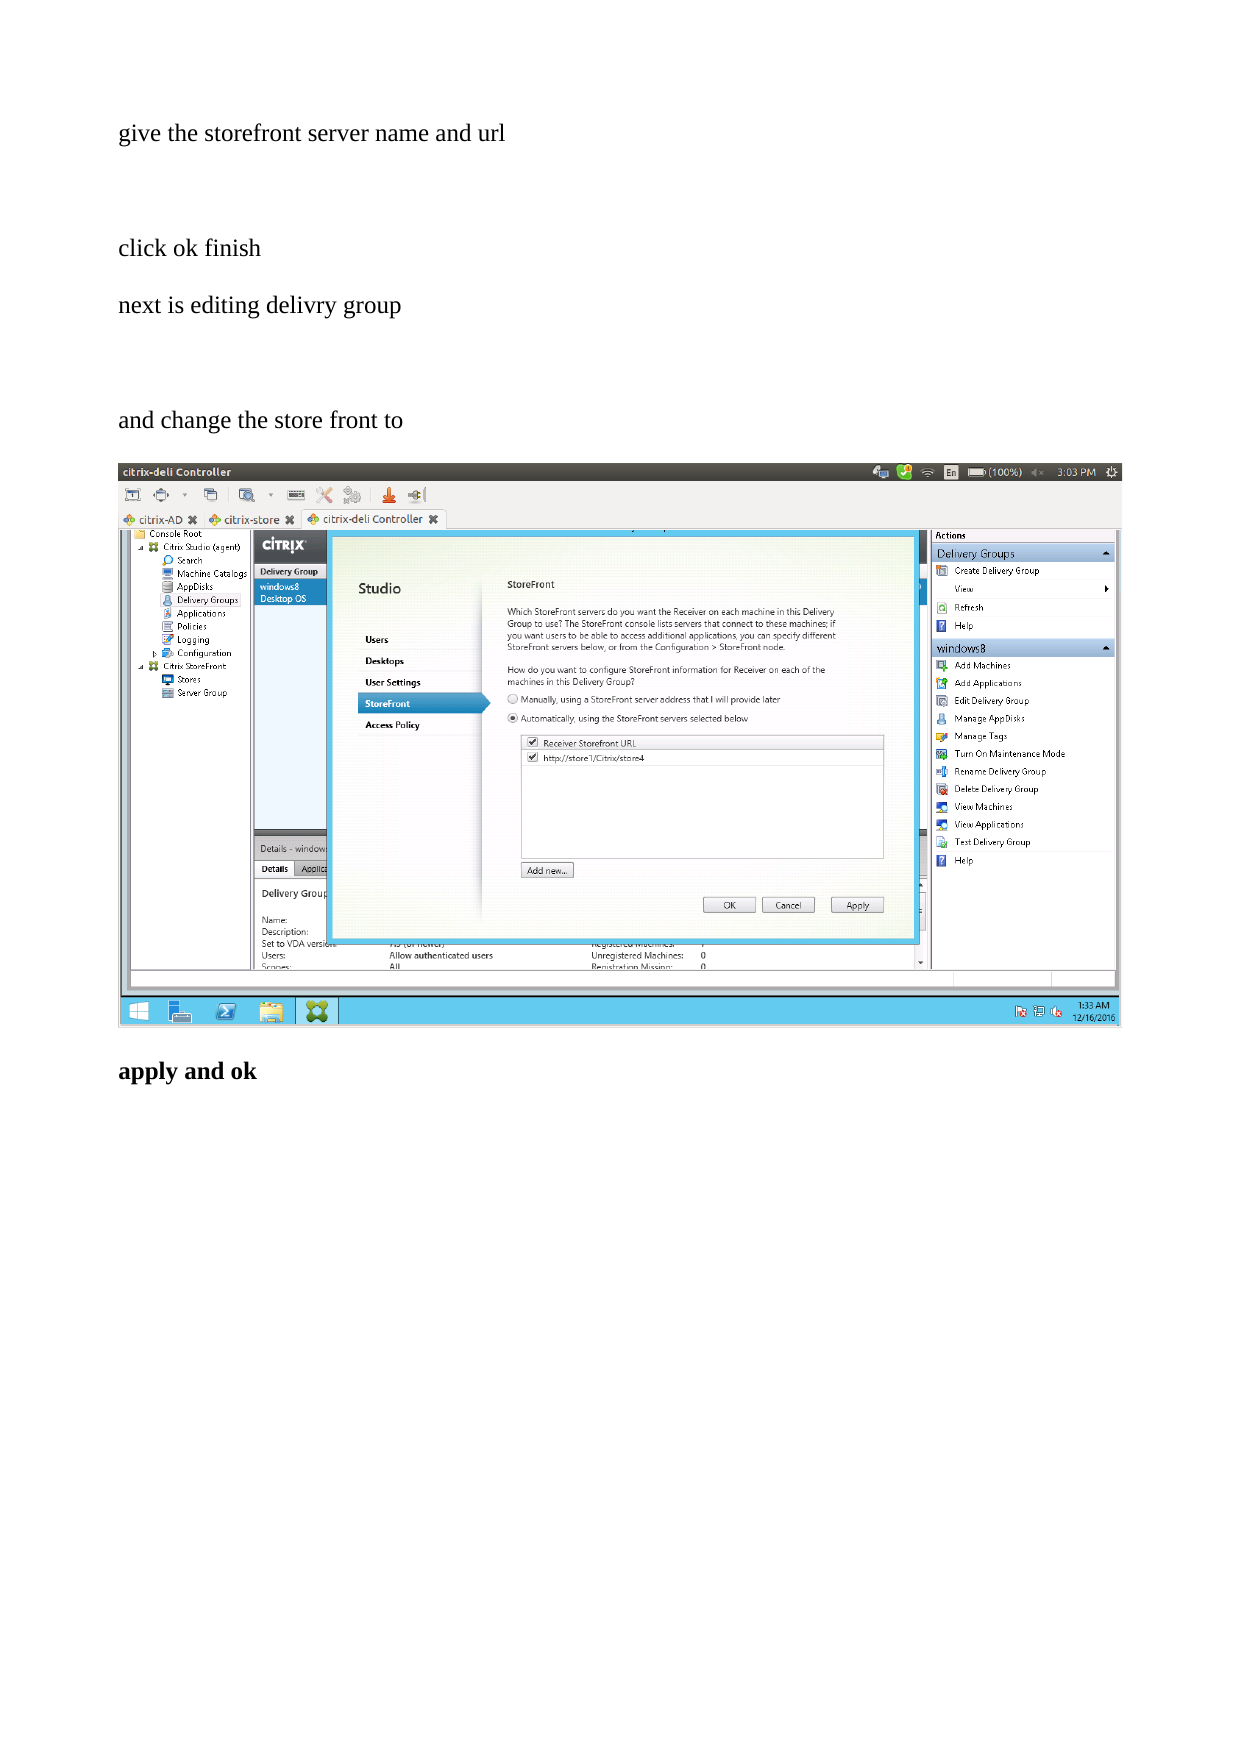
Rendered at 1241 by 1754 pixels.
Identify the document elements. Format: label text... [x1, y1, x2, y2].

picture [118, 463, 1123, 1028]
text apply and ok [118, 1056, 1122, 1085]
text give the storefront server name and url [118, 118, 1122, 147]
text click ok finish [118, 233, 1122, 262]
text and change the store front to [118, 406, 1122, 434]
text next is editing delivry group [118, 291, 1122, 319]
